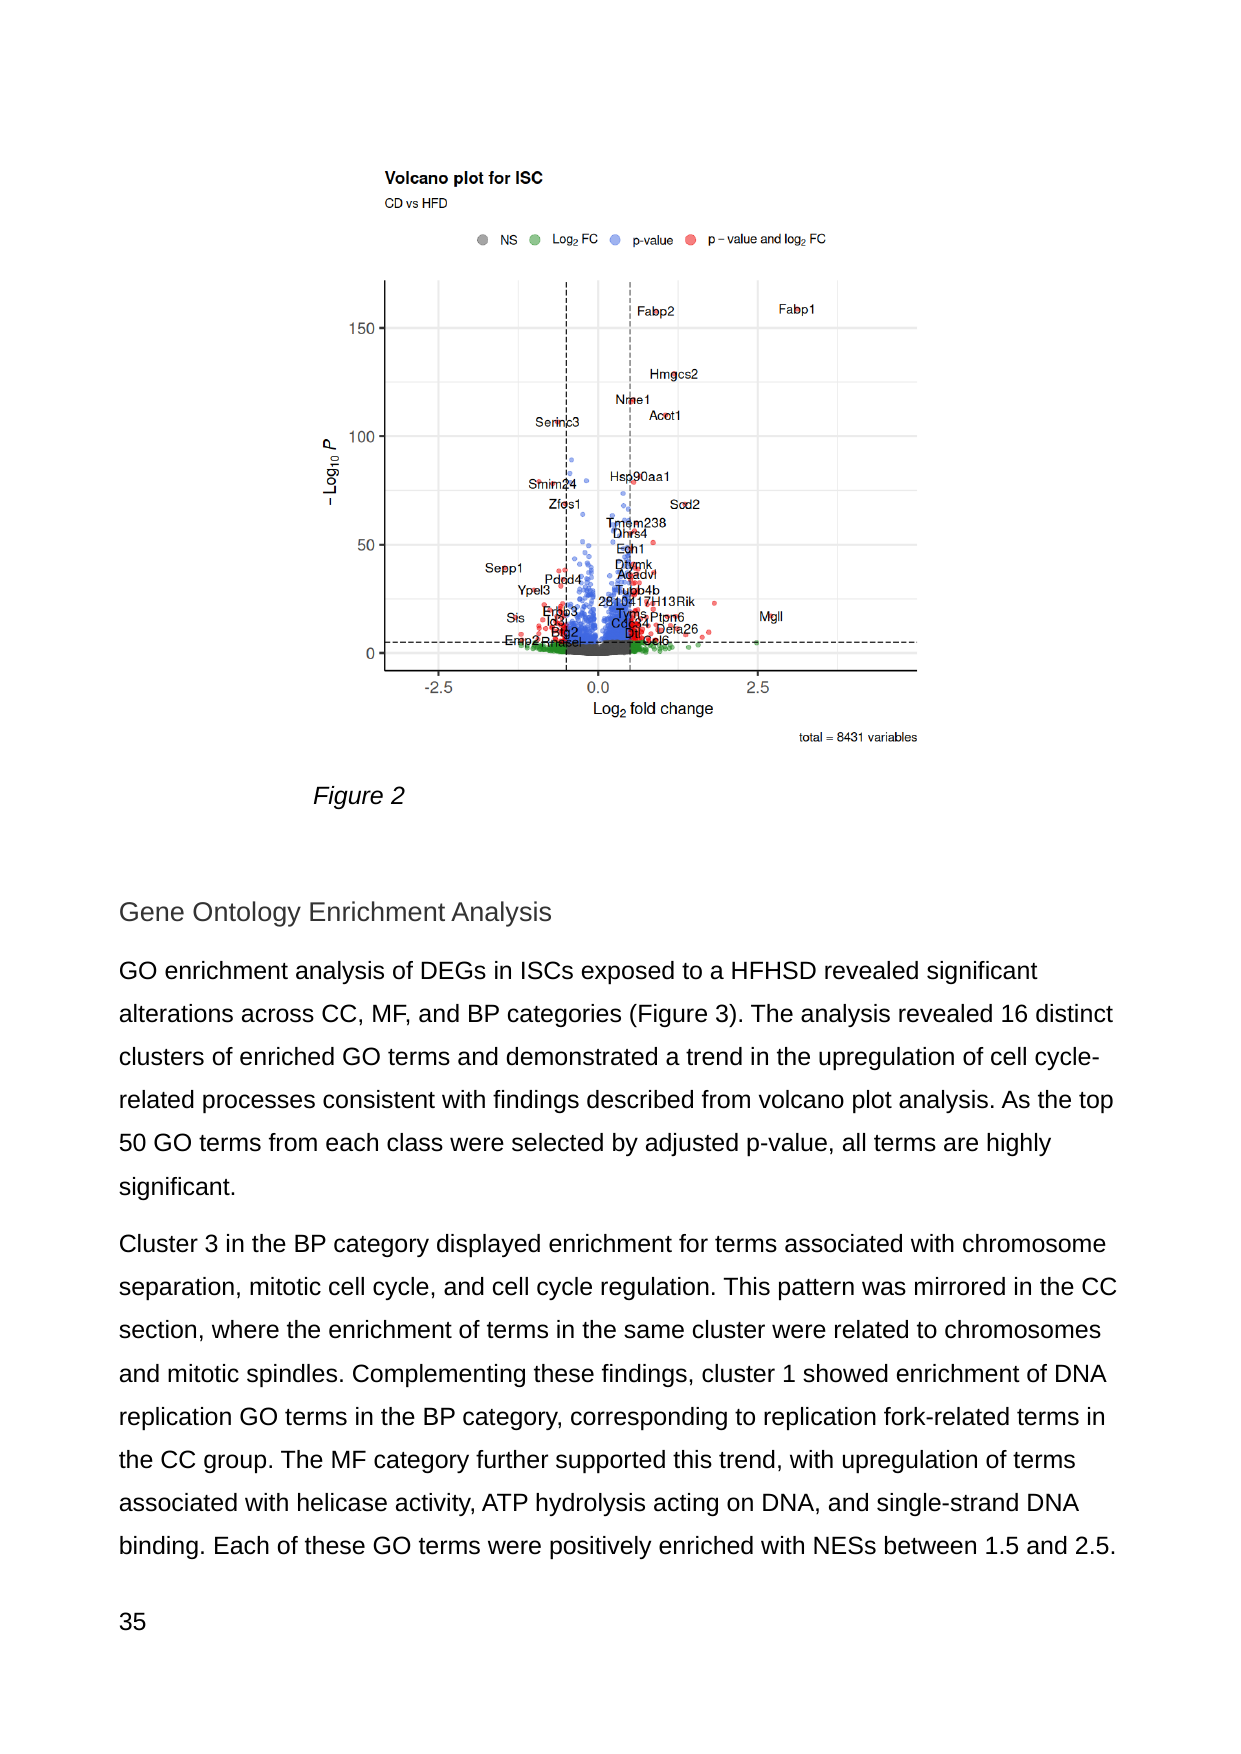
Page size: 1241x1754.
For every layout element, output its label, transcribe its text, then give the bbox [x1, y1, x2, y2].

text GO enrichment analysis of DEGs in ISCs exposed to a HFHSD revealed significant alterations across CC, MF, and BP categories (Figure 3). The analysis revealed 16 distinct clusters of enriched GO terms and demonstrated a trend in the upregulation of cell cycle-related processes consistent with findings described from volcano plot analysis. As the top 50 GO terms from each class were selected by adjusted p-value, all terms are highly significant. [118, 956, 1122, 1200]
picture [312, 160, 928, 755]
text Figure 2 [313, 755, 927, 810]
text Cluster 3 in the BP category displayed enrichment for terms associated with chromosome separation, mitotic cell cycle, and cell cycle regulation. This pattern was mirrored in the CC section, where the enrichment of terms in the same cluster were related to chromosomes and mitotic spindles. Complementing these findings, cluster 1 showed enrichment of DNA replication GO terms in the BP category, corresponding to replication fork-related terms in the CC group. The MF category further supported this trend, with upregulation of terms associated with helicase activity, ATP hydrolysis acting on DNA, and single-strand DNA binding. Each of these GO terms were positively enriched with NESs between 1.5 and 2.5. [118, 1229, 1122, 1560]
subtitle Gene Ontology Enrichment Analysis [118, 896, 1122, 928]
